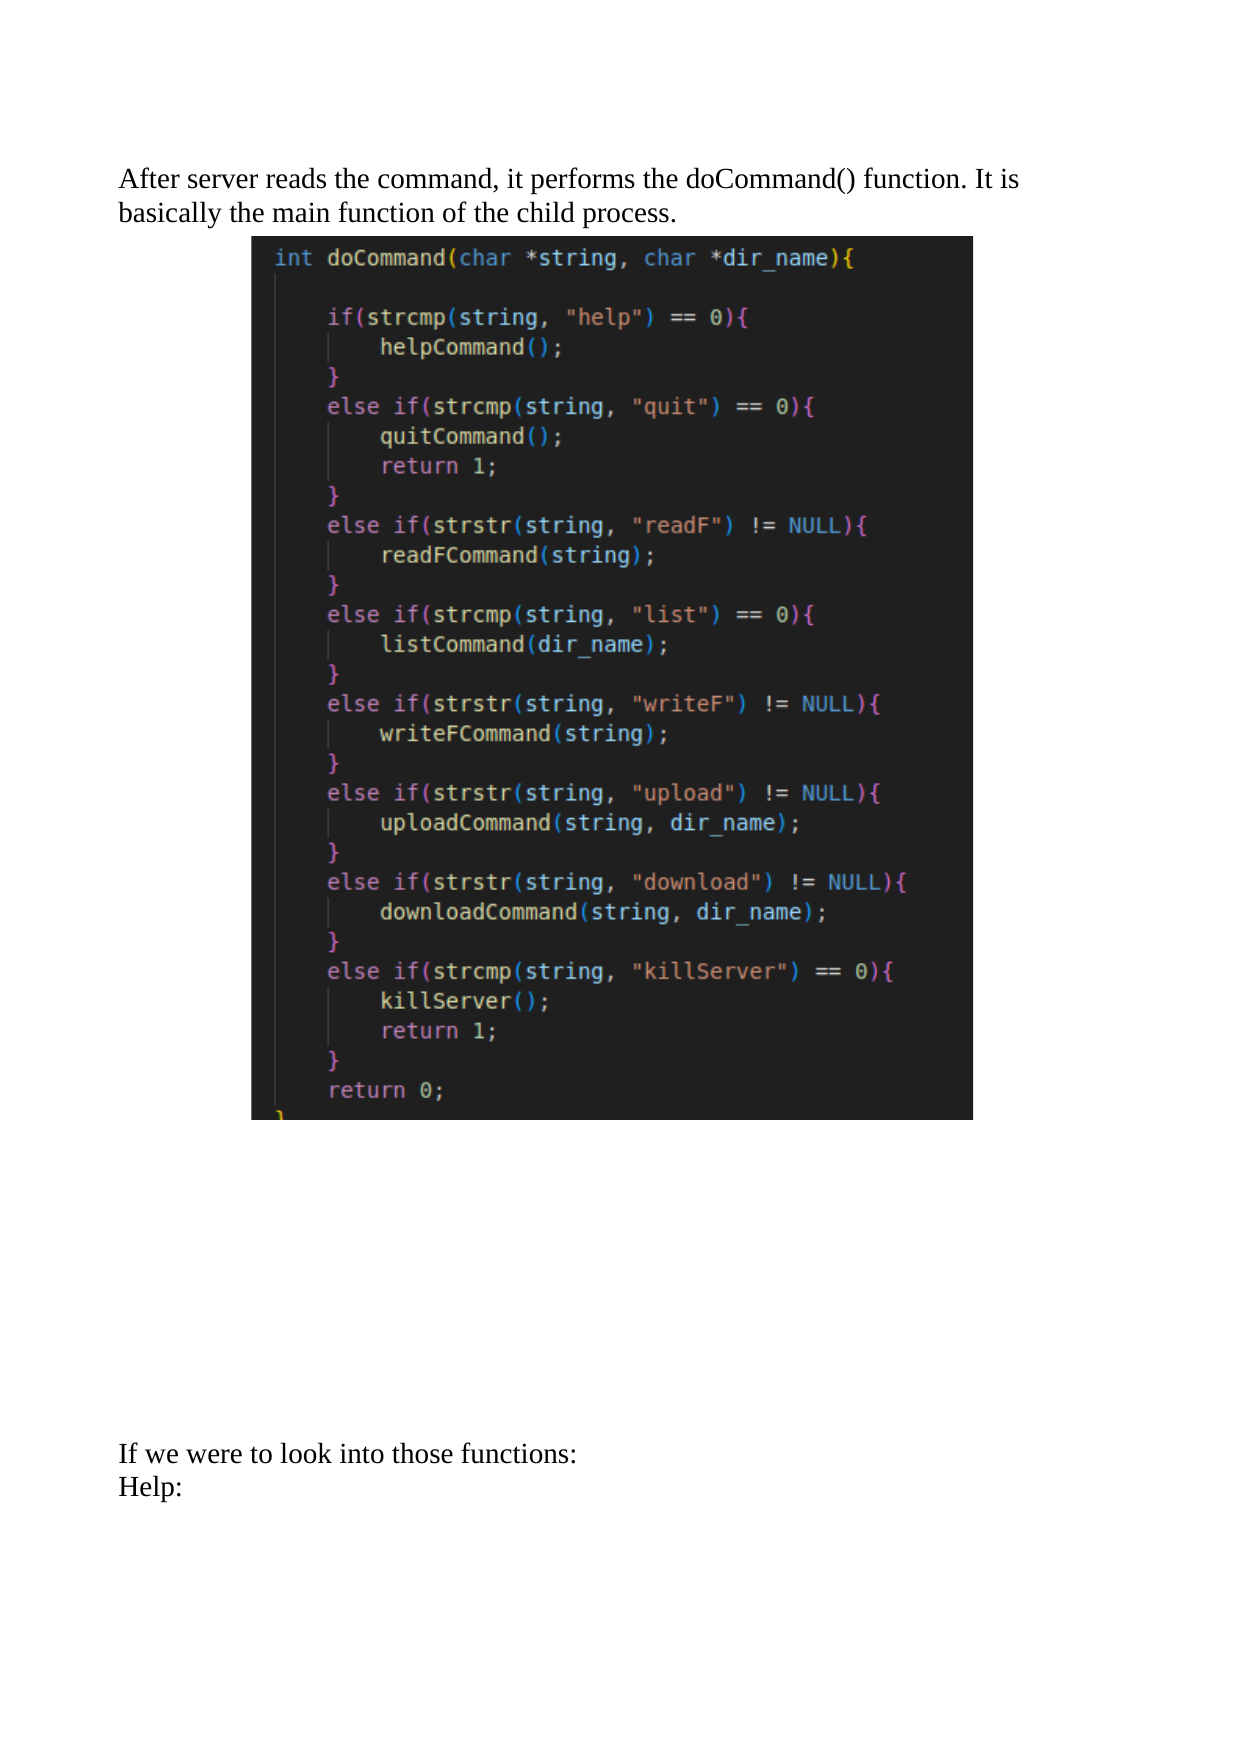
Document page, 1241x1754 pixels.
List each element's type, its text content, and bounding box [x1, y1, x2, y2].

text After server reads the command, it performs the doCommand() function. It is basically the main function of the child process. [118, 161, 1122, 228]
text If we were to look into those functions: [118, 1436, 1122, 1469]
text Help: [118, 1469, 1122, 1503]
picture [251, 236, 974, 1120]
